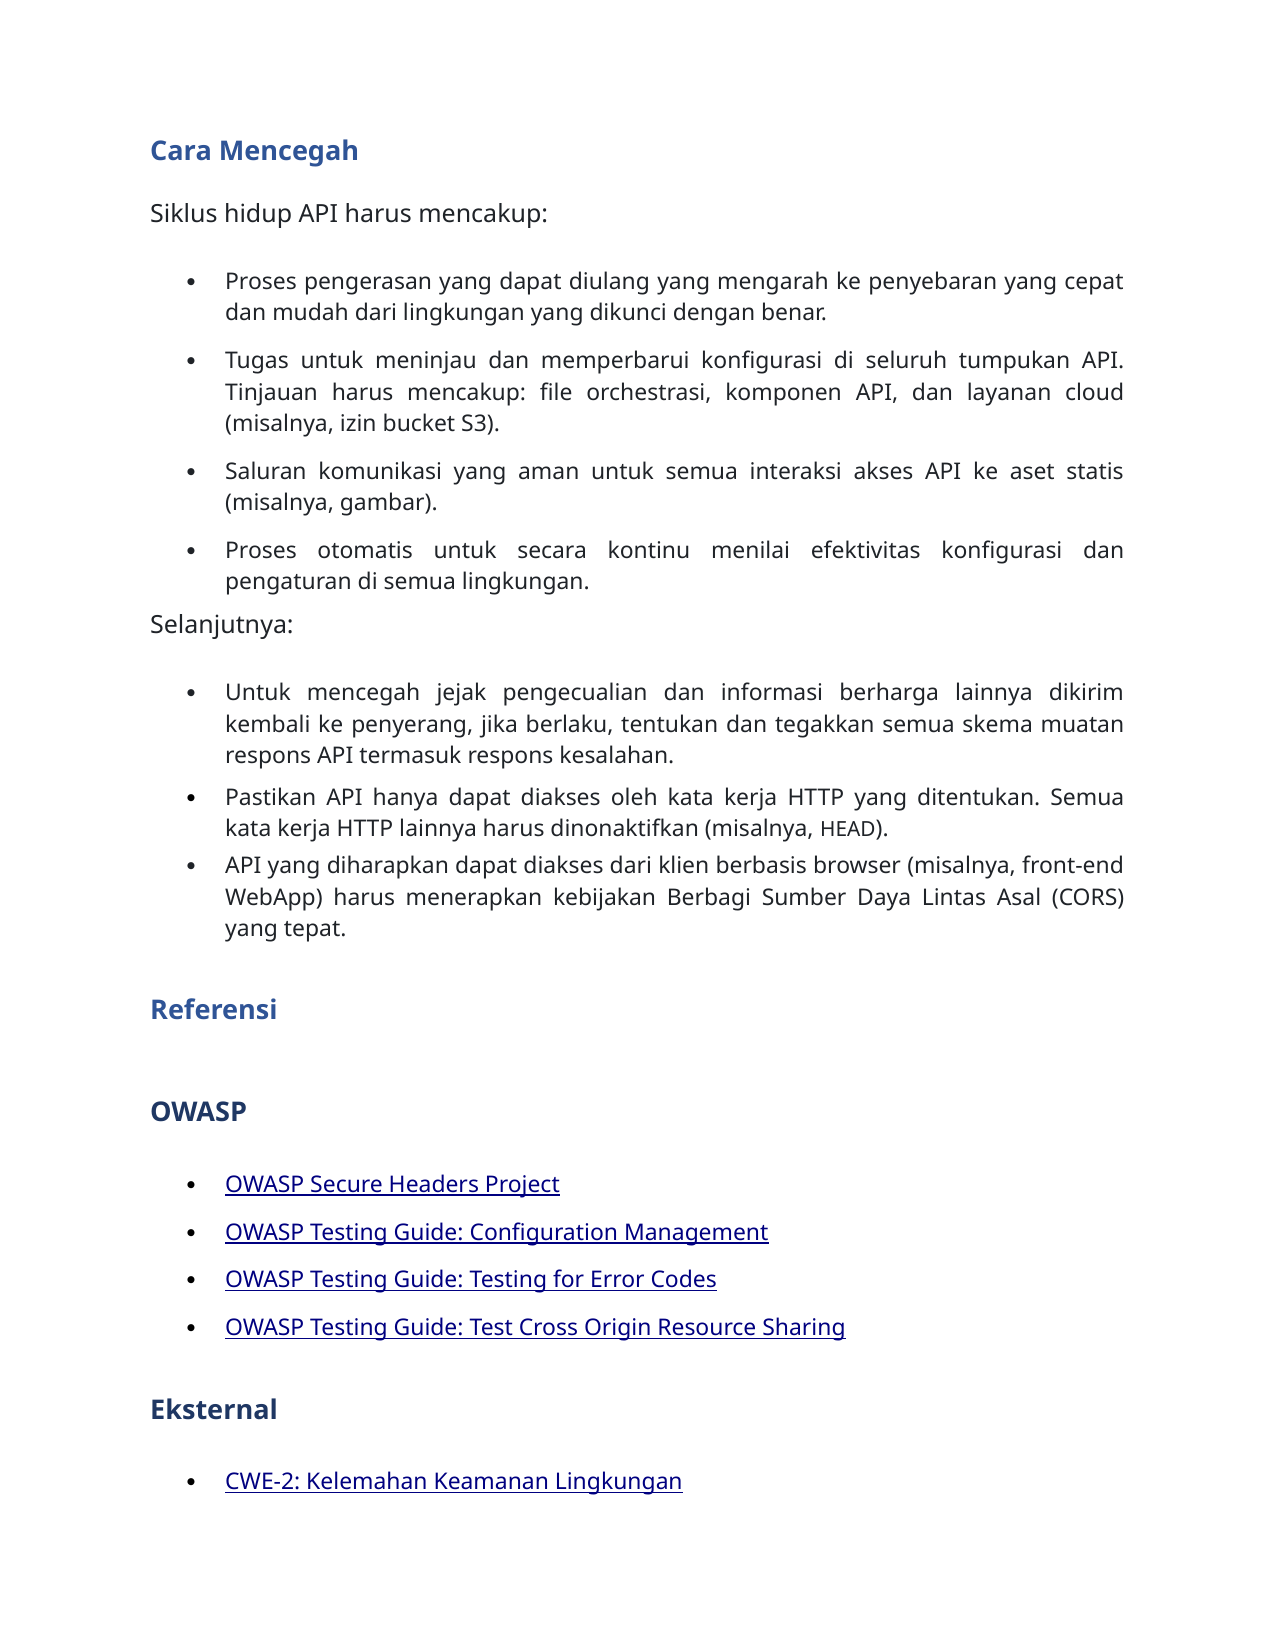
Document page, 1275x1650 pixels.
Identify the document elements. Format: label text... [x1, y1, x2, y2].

text Siklus hidup API harus mencakup: [150, 196, 1125, 230]
subtitle OWASP [150, 1093, 1125, 1129]
list API yang diharapkan dapat diakses dari klien berbasis browser (misalnya, front-end WebApp) harus menerapkan kebijakan Berbagi Sumber Daya Lintas Asal (CORS) yang tepat. [187, 849, 1125, 943]
list Saluran komunikasi yang aman untuk semua interaksi akses API ke aset statis (misalnya, gambar). [187, 455, 1125, 517]
list Proses otomatis untuk secara kontinu menilai efektivitas konfigurasi dan pengaturan di semua lingkungan. [187, 534, 1125, 596]
subtitle Eksternal [150, 1390, 1125, 1427]
list OWASP Secure Headers Project [187, 1167, 1125, 1199]
subtitle Referensi [150, 991, 1125, 1028]
list Tugas untuk meninjau dan memperbarui konfigurasi di seluruh tumpukan API. Tinjauan harus mencakup: file orchestrasi, komponen API, dan layanan cloud (misalnya, izin bucket S3). [187, 344, 1125, 438]
list OWASP Testing Guide: Test Cross Origin Resource Sharing [187, 1311, 1125, 1342]
subtitle Cara Mencegah [150, 131, 1125, 168]
list OWASP Testing Guide: Testing for Error Codes [187, 1263, 1125, 1294]
list Untuk mencegah jejak pengecualian dan informasi berharga lainnya dikirim kembali ke penyerang, jika berlaku, tentukan dan tegakkan semua skema muatan respons API termasuk respons kesalahan. [187, 676, 1125, 770]
list Pastikan API hanya dapat diakses oleh kata kerja HTTP yang ditentukan. Semua kata kerja HTTP lainnya harus dinonaktifkan (misalnya, HEAD). [187, 780, 1125, 843]
list OWASP Testing Guide: Configuration Management [187, 1215, 1125, 1247]
list CWE-2: Kelemahan Keamanan Lingkungan [187, 1465, 1125, 1496]
list Proses pengerasan yang dapat diulang yang mengarah ke penyebaran yang cepat dan mudah dari lingkungan yang dikunci dengan benar. [187, 265, 1125, 328]
text Selanjutnya: [150, 607, 1125, 641]
